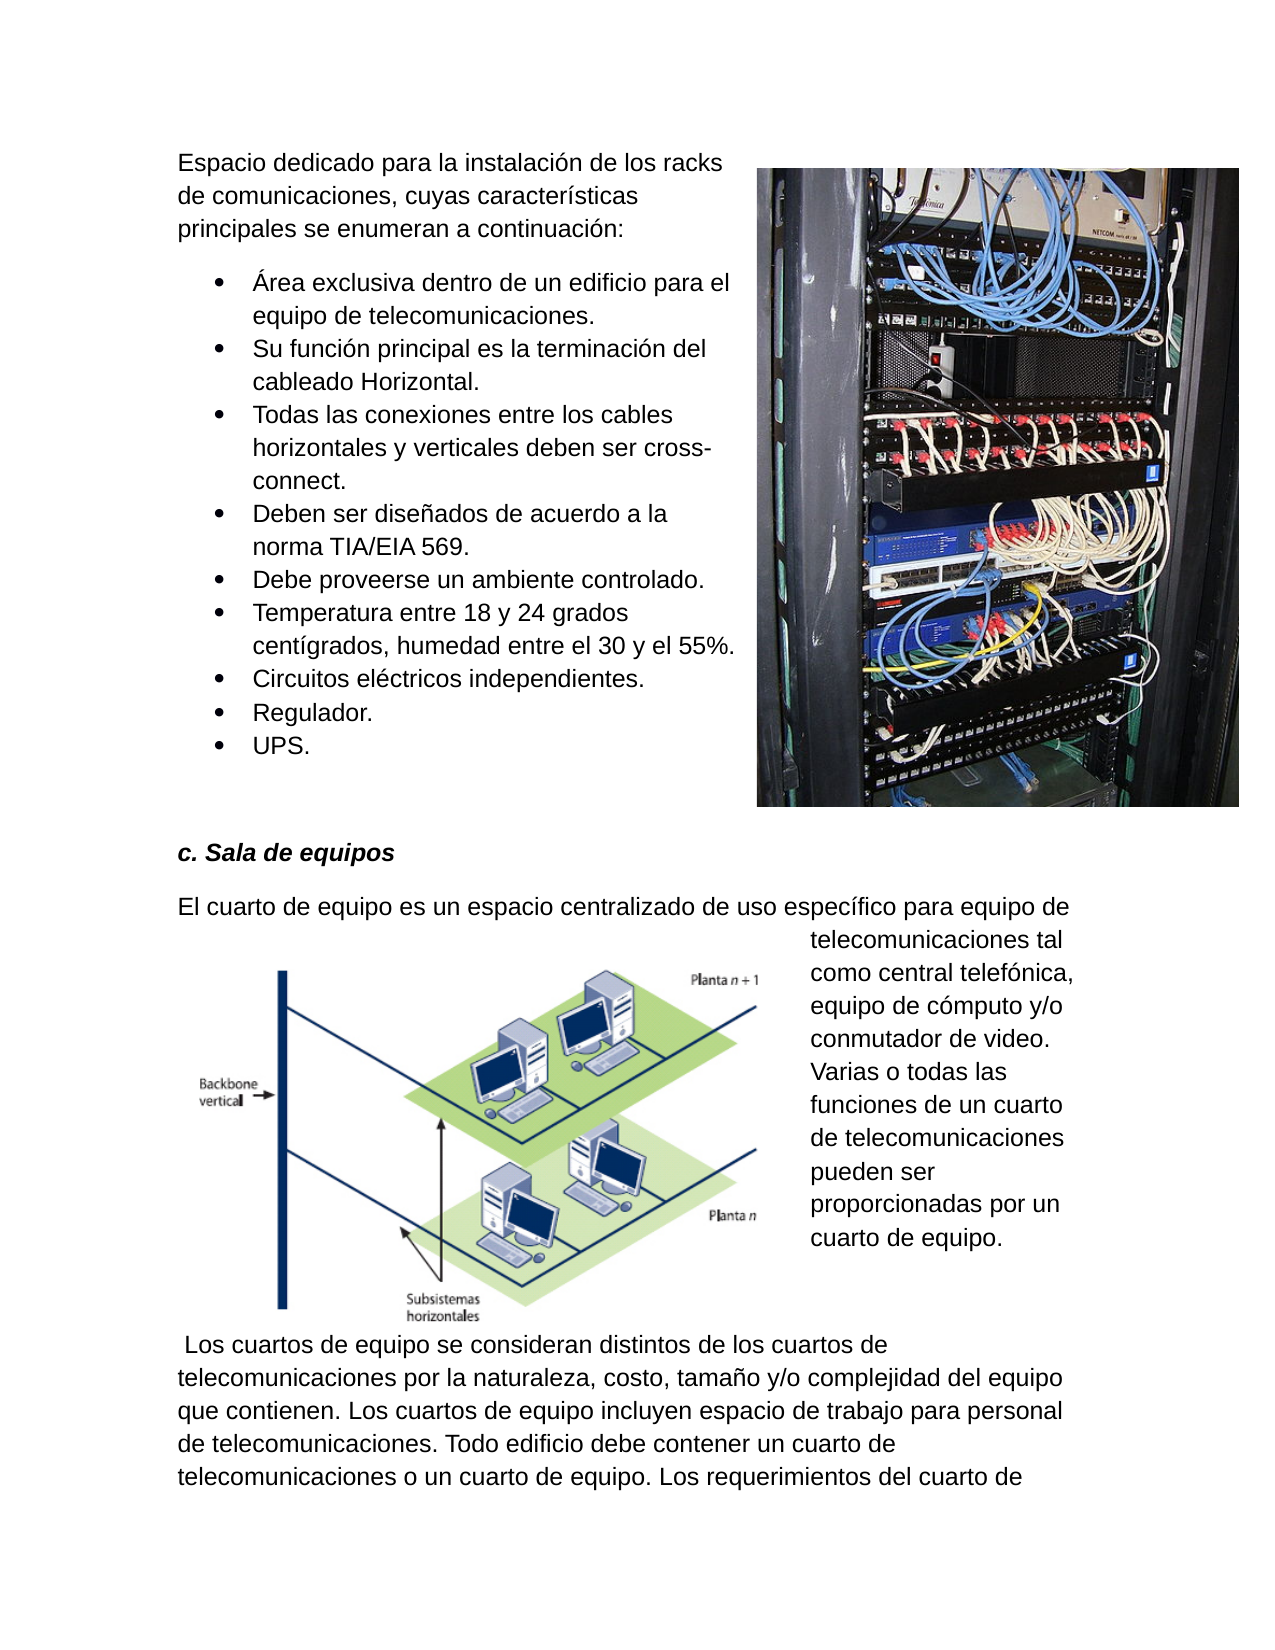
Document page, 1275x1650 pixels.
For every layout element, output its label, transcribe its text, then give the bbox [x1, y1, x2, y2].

picture [756, 168, 1239, 807]
list Debe proveerse un ambiente controlado. [215, 565, 756, 594]
list Todas las conexiones entre los cables horizontales y verticales deben ser cross-connect. [215, 400, 756, 495]
text Espacio dedicado para la instalación de los racks de comunicaciones, cuyas características principales se enumeran a continuación: [177, 148, 1098, 242]
list Temperatura entre 18 y 24 grados centígrados, humedad entre el 30 y el 55%. [215, 598, 756, 660]
list UPS. [215, 731, 756, 759]
text c. Sala de equipos [177, 838, 1098, 867]
list Regulador. [215, 697, 756, 726]
list Circuitos eléctricos independientes. [215, 664, 756, 693]
text El cuarto de equipo es un espacio centralizado de uso específico para equipo de telecomunicaciones tal como central telefónica, equipo de cómputo y/o conmutador de video. Varias o todas las funciones de un cuarto de telecomunicaciones pueden ser proporcionadas por un cuarto de equipo. [177, 892, 1098, 1251]
picture [180, 947, 792, 1326]
list Área exclusiva dentro de un edificio para el equipo de telecomunicaciones. [215, 267, 756, 329]
list Su función principal es la terminación del cableado Horizontal. [215, 334, 756, 396]
text Los cuartos de equipo se consideran distintos de los cuartos de telecomunicaciones por la naturaleza, costo, tamaño y/o complejidad del equipo que contienen. Los cuartos de equipo incluyen espacio de trabajo para personal de telecomunicaciones. Todo edificio debe contener un cuarto de telecomunicaciones o un cuarto de equipo. Los requerimientos del cuarto de [177, 1330, 1098, 1491]
list Deben ser diseñados de acuerdo a la norma TIA/EIA 569. [215, 499, 756, 561]
